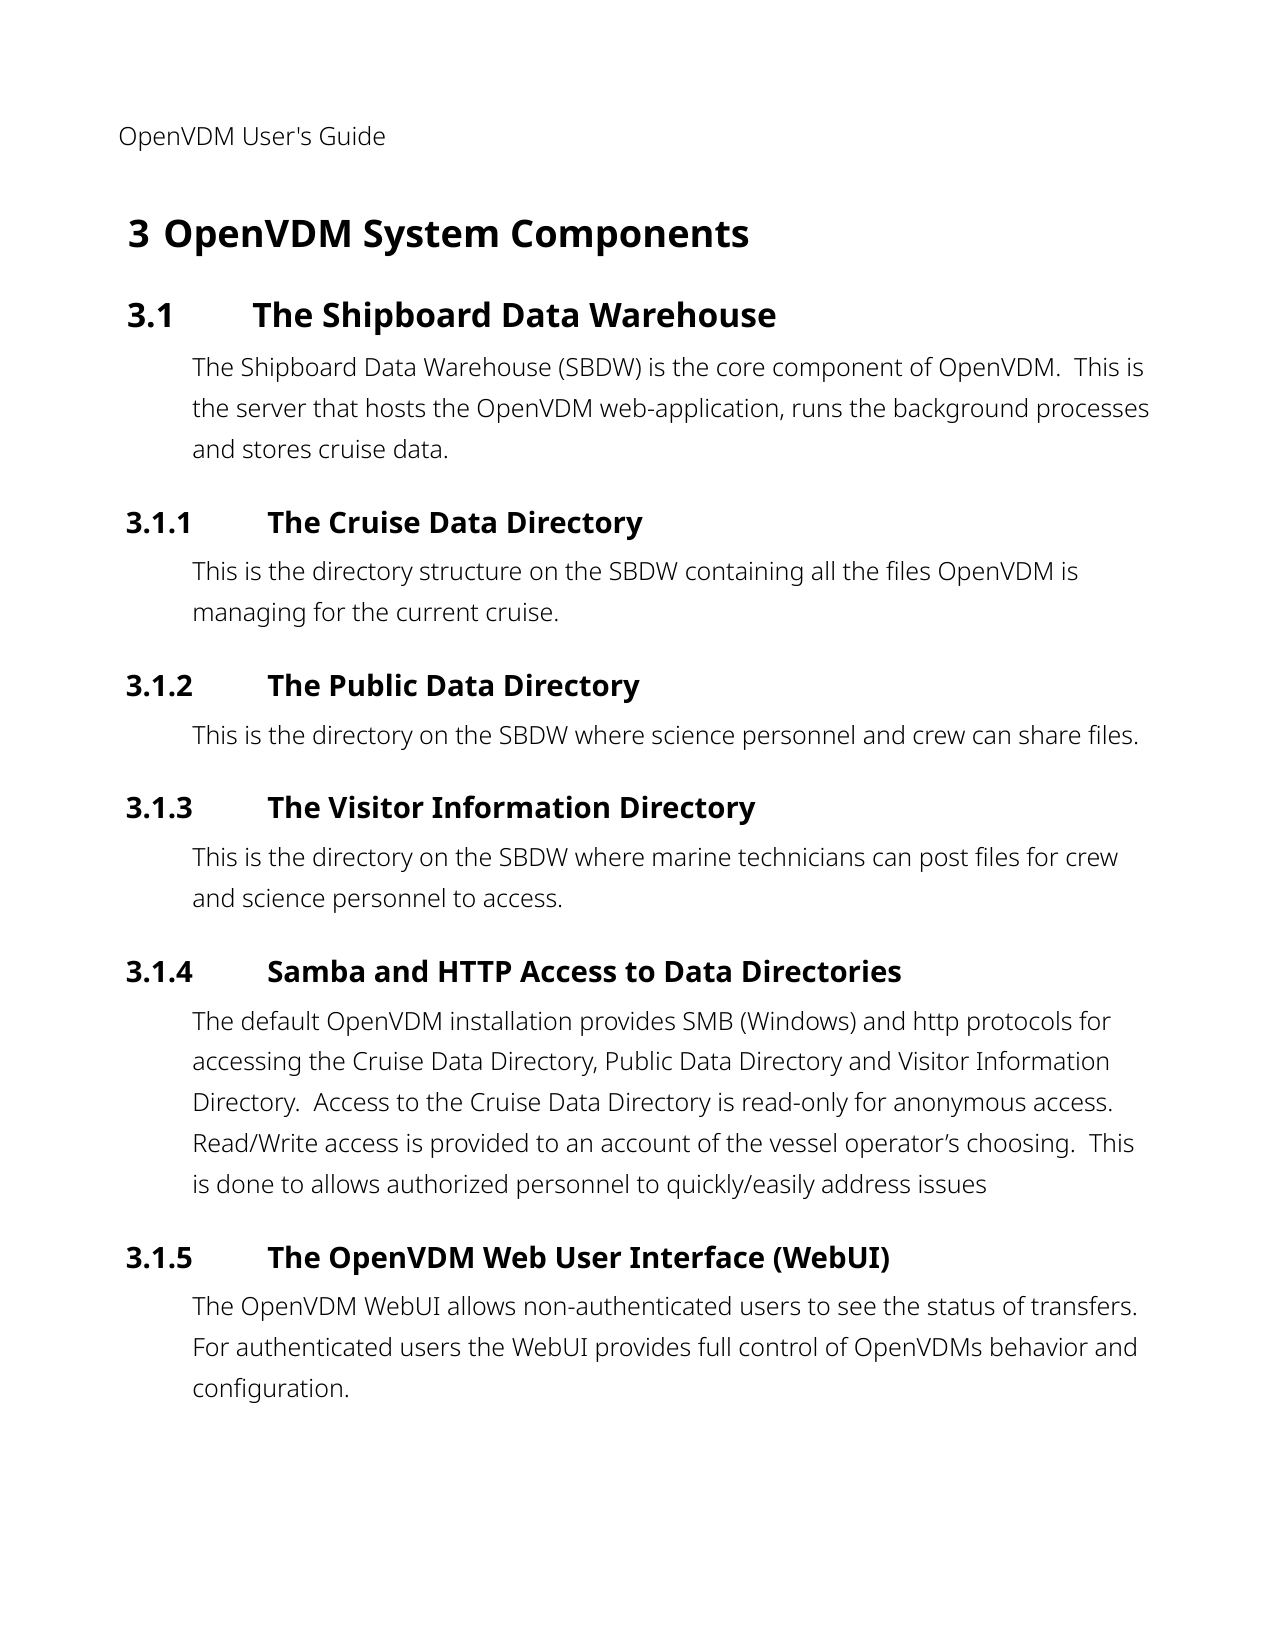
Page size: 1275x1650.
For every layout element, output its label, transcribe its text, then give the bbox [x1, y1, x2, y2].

text The Shipboard Data Warehouse (SBDW) is the core component of OpenVDM. This is the server that hosts the OpenVDM web-application, runs the background processes and stores cruise data. [192, 350, 1157, 466]
text This is the directory on the SBDW where science personnel and crew can share files. [192, 717, 1157, 751]
subtitle The Shipboard Data Warehouse [118, 292, 1157, 337]
text This is the directory on the SBDW where marine technicians can post files for crew and science personnel to access. [192, 840, 1157, 915]
subtitle The Visitor Information Directory [118, 787, 1157, 827]
subtitle OpenVDM System Components [118, 207, 1157, 258]
text The OpenVDM WebUI allows non-authenticated users to see the status of transfers. For authenticated users the WebUI provides full control of OpenVDMs behavior and configuration. [192, 1289, 1157, 1405]
text The default OpenVDM installation provides SMB (Windows) and http protocols for accessing the Cruise Data Directory, Public Data Directory and Visitor Information Directory. Access to the Cruise Data Directory is read-only for anonymous access. Read/Write access is provided to an account of the vessel operator’s choosing. This is done to allows authorized personnel to quickly/easily address issues [192, 1003, 1157, 1201]
subtitle The Public Data Directory [118, 665, 1157, 705]
subtitle The Cruise Data Directory [118, 502, 1157, 542]
subtitle Samba and HTTP Access to Data Directories [118, 951, 1157, 991]
text This is the directory structure on the SBDW containing all the files OpenVDM is managing for the current cruise. [192, 554, 1157, 629]
subtitle The OpenVDM Web User Interface (WebUI) [118, 1237, 1157, 1277]
